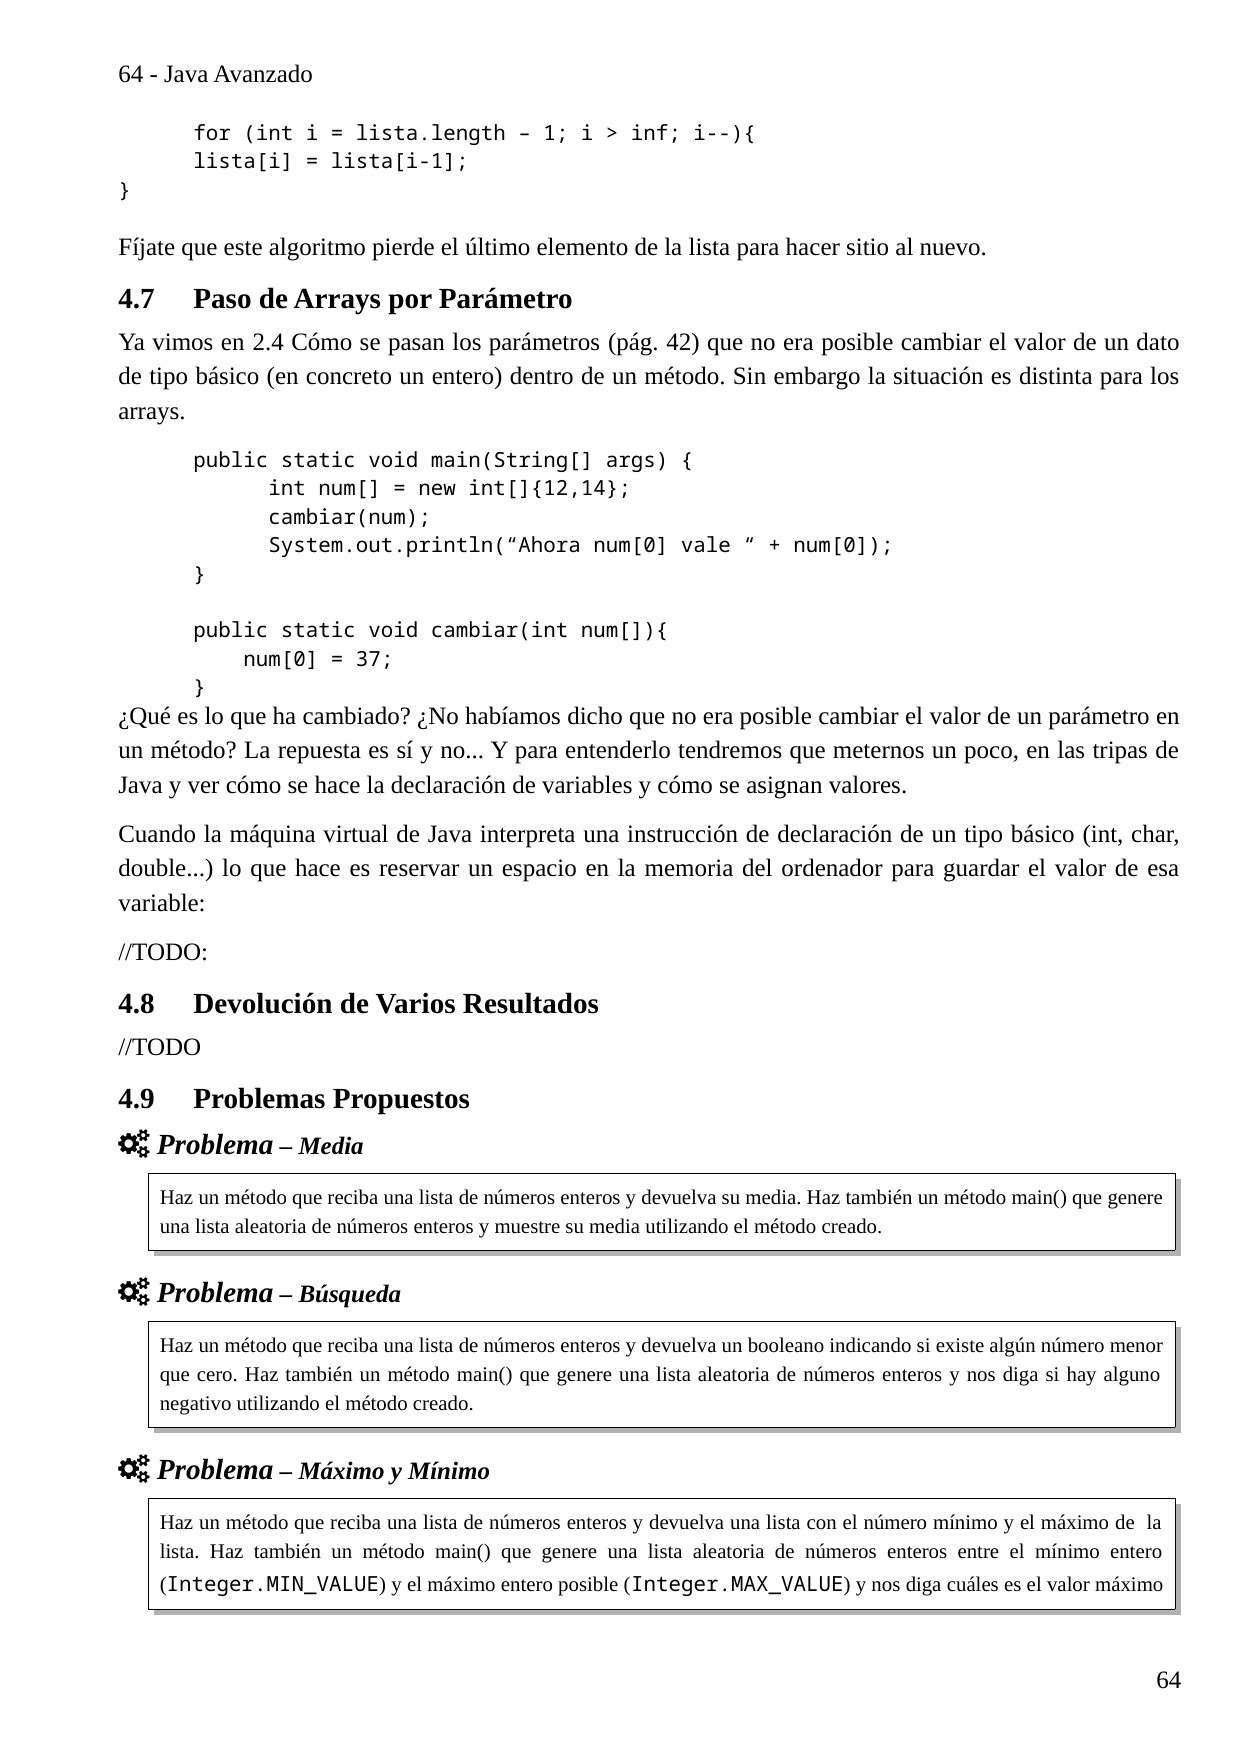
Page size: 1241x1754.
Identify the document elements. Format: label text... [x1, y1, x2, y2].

text lista[i] = lista[i-1]; [118, 146, 1181, 175]
text System.out.println(“Ahora num[0] vale “ + num[0]); [118, 530, 1181, 559]
text int num[] = new int[]{12,14}; [118, 473, 1181, 502]
text for (int i = lista.length – 1; i > inf; i--){ [118, 118, 1181, 146]
text  Problema – Máximo y Mínimo [118, 1452, 1181, 1486]
text } [118, 175, 1181, 203]
text public static void main(String[] args) { [118, 445, 1181, 473]
text Cuando la máquina virtual de Java interpreta una instrucción de declaración de un tipo básico (int, char, double...) lo que hace es reservar un espacio en la memoria del ordenador para guardar el valor de esa variable: [118, 819, 1181, 917]
text Haz un método que reciba una lista de números enteros y devuelva una lista con el número mínimo y el máximo de la lista. Haz también un método main() que genere una lista aleatoria de números enteros entre el mínimo entero (Integer.MIN_VALUE) y el máximo entero posible (Integer.MAX_VALUE) y nos diga cuáles es el valor máximo [149, 1499, 1175, 1609]
text Haz un método que reciba una lista de números enteros y devuelva un booleano indicando si existe algún número menor que cero. Haz también un método main() que genere una lista aleatoria de números enteros y nos diga si hay alguno negativo utilizando el método creado. [149, 1322, 1175, 1427]
text ¿Qué es lo que ha cambiado? ¿No habíamos dicho que no era posible cambiar el valor de un parámetro en un método? La repuesta es sí y no... Y para entenderlo tendremos que meternos un poco, en las tripas de Java y ver cómo se hace la declaración de variables y cómo se asignan valores. [118, 701, 1181, 798]
text num[0] = 37; [118, 644, 1181, 672]
subtitle Problemas Propuestos [118, 1081, 1181, 1114]
subtitle Paso de Arrays por Parámetro [118, 281, 1181, 314]
text cambiar(num); [118, 502, 1181, 530]
text //TODO [118, 1032, 1181, 1061]
text Ya vimos en 1.4 Cómo se pasan los parámetros (pág. 46) que no era posible cambiar el valor de un dato de tipo básico (en concreto un entero) dentro de un método. Sin embargo la situación es distinta para los arrays. [118, 327, 1181, 424]
text  Problema – Media [118, 1127, 1181, 1161]
text //TODO: [118, 937, 1181, 966]
text Fíjate que este algoritmo pierde el último elemento de la lista para hacer sitio al nuevo. [118, 232, 1181, 261]
subtitle Devolución de Varios Resultados [118, 986, 1181, 1019]
text public static void cambiar(int num[]){ [118, 616, 1181, 644]
text  Problema – Búsqueda [118, 1275, 1181, 1309]
text Haz un método que reciba una lista de números enteros y devuelva su media. Haz también un método main() que genere una lista aleatoria de números enteros y muestre su media utilizando el método creado. [149, 1174, 1175, 1250]
text } [118, 672, 1181, 701]
text } [118, 559, 1181, 587]
